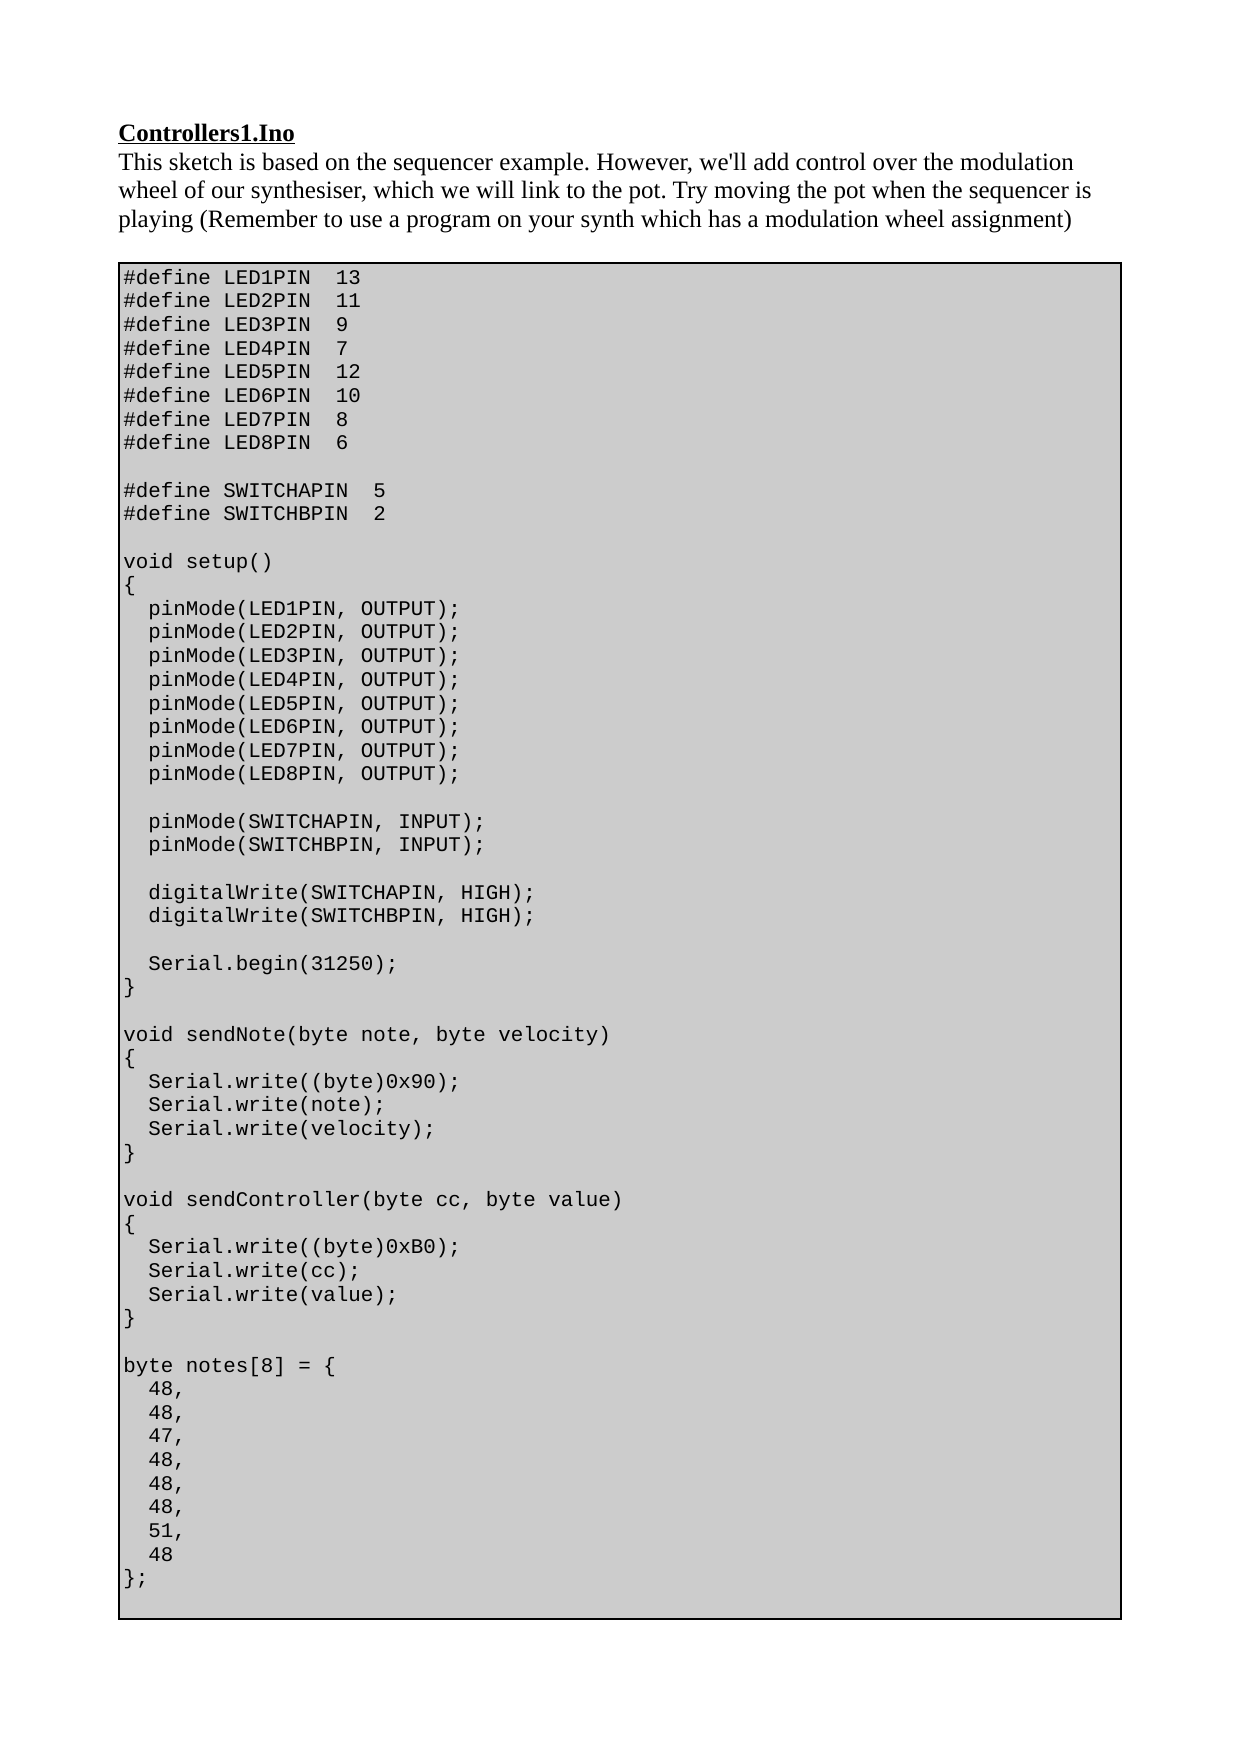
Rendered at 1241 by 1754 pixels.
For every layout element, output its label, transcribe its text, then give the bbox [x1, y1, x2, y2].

text #define LED4PIN 7 [120, 333, 1120, 356]
text } [120, 971, 1120, 995]
text 48, [120, 1491, 1120, 1515]
text }; [120, 1562, 1120, 1586]
text pinMode(LED7PIN, OUTPUT); [120, 735, 1120, 758]
text { [120, 569, 1120, 593]
text Serial.write(velocity); [120, 1113, 1120, 1137]
text { [120, 1042, 1120, 1066]
text 48 [120, 1539, 1120, 1562]
text 48, [120, 1373, 1120, 1397]
text void sendController(byte cc, byte value) [120, 1184, 1120, 1208]
text digitalWrite(SWITCHBPIN, HIGH); [120, 900, 1120, 924]
text void setup() [120, 546, 1120, 569]
text #define LED1PIN 13 [120, 264, 1120, 286]
text 48, [120, 1468, 1120, 1491]
text 51, [120, 1515, 1120, 1539]
text void sendNote(byte note, byte velocity) [120, 1018, 1120, 1042]
text This sketch is based on the sequencer example. However, we'll add control over the modulation wheel of our synthesiser, which we will link to the pot. Try moving the pot when the sequencer is playing (Remember to use a program on your synth which has a modulation wheel assignment) [118, 147, 1122, 233]
text #define LED7PIN 8 [120, 404, 1120, 427]
text pinMode(LED6PIN, OUTPUT); [120, 711, 1120, 735]
text Serial.write(note); [120, 1089, 1120, 1113]
text pinMode(SWITCHAPIN, INPUT); [120, 806, 1120, 829]
text } [120, 1137, 1120, 1160]
text pinMode(SWITCHBPIN, INPUT); [120, 829, 1120, 853]
text #define LED3PIN 9 [120, 309, 1120, 333]
text #define SWITCHAPIN 5 [120, 475, 1120, 498]
text } [120, 1302, 1120, 1326]
text Controllers1.Ino [118, 118, 1122, 147]
text pinMode(LED5PIN, OUTPUT); [120, 687, 1120, 711]
text Serial.write((byte)0xB0); [120, 1231, 1120, 1255]
text #define LED2PIN 11 [120, 286, 1120, 309]
text Serial.write(value); [120, 1279, 1120, 1302]
text Serial.write((byte)0x90); [120, 1066, 1120, 1089]
text 48, [120, 1444, 1120, 1468]
text pinMode(LED2PIN, OUTPUT); [120, 617, 1120, 640]
text #define LED5PIN 12 [120, 356, 1120, 380]
text 47, [120, 1421, 1120, 1444]
text #define LED6PIN 10 [120, 380, 1120, 404]
text byte notes[8] = { [120, 1349, 1120, 1373]
text pinMode(LED8PIN, OUTPUT); [120, 758, 1120, 782]
text pinMode(LED1PIN, OUTPUT); [120, 593, 1120, 617]
text #define SWITCHBPIN 2 [120, 498, 1120, 522]
text { [120, 1208, 1120, 1231]
text Serial.begin(31250); [120, 948, 1120, 971]
text Serial.write(cc); [120, 1255, 1120, 1279]
text pinMode(LED3PIN, OUTPUT); [120, 640, 1120, 664]
text 48, [120, 1397, 1120, 1421]
text digitalWrite(SWITCHAPIN, HIGH); [120, 877, 1120, 900]
text pinMode(LED4PIN, OUTPUT); [120, 664, 1120, 687]
text #define LED8PIN 6 [120, 427, 1120, 451]
